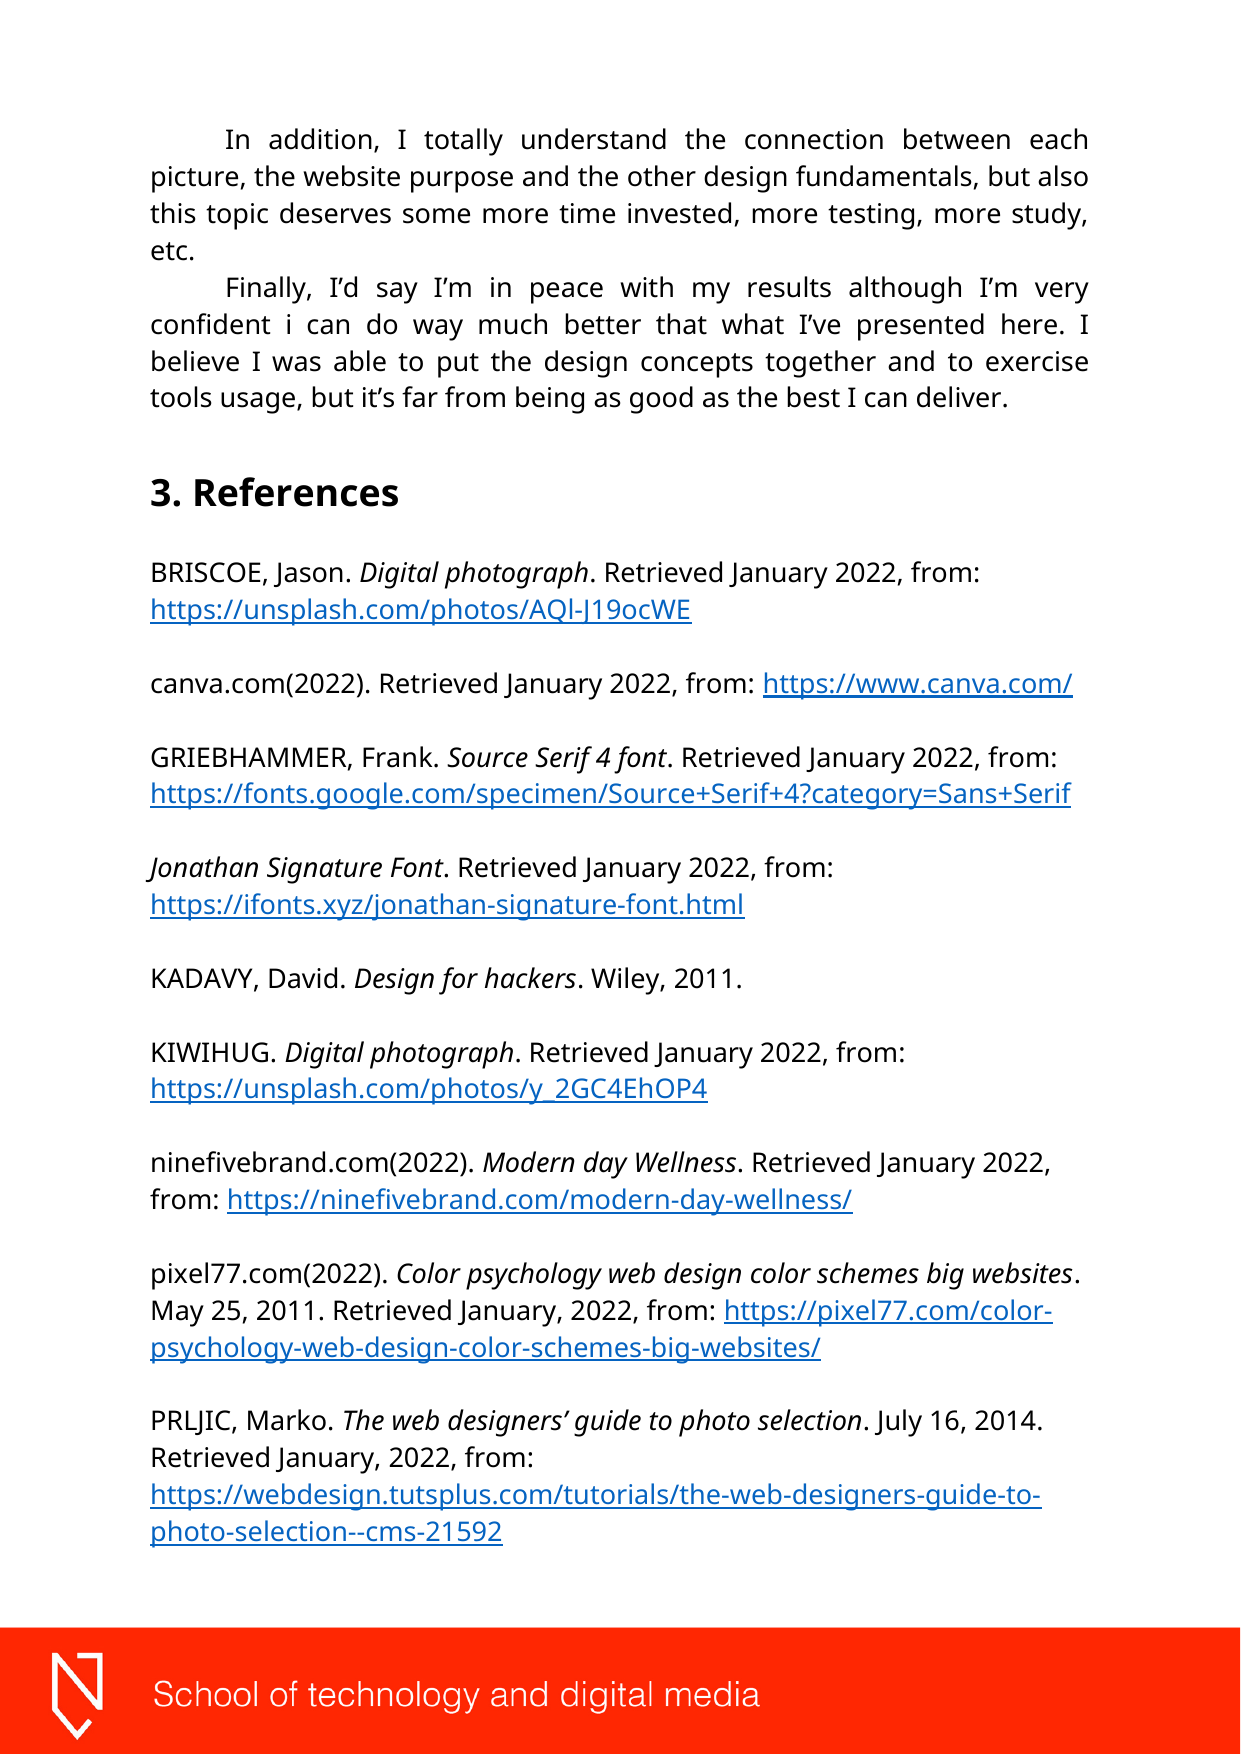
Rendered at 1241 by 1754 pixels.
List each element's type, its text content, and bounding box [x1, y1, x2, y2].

text canva.com(2022). Retrieved January 2022, from: https://www.canva.com/ [150, 664, 1090, 701]
text GRIEBHAMMER, Frank. Source Serif 4 font. Retrieved January 2022, from: https://fonts.google.com/specimen/Source+Serif+4?category=Sans+Serif [150, 738, 1090, 812]
text KADAVY, David. Design for hackers. Wiley, 2011. [150, 959, 1090, 996]
picture [0, 1618, 1241, 1754]
text Jonathan Signature Font. Retrieved January 2022, from: https://ifonts.xyz/jonathan-signature-font.html [150, 849, 1090, 922]
text Finally, I’d say I’m in peace with my results although I’m very confident i can do way much better that what I’ve presented here. I believe I was able to put the design concepts together and to exercise tools usage, but it’s far from being as good as the best I can deliver. [150, 268, 1090, 416]
subtitle 3. References [150, 466, 1090, 517]
text In addition, I totally understand the connection between each picture, the website purpose and the other design fundamentals, but also this topic deserves some more time invested, more testing, more study, etc. [150, 121, 1090, 268]
text BRISCOE, Jason. Digital photograph. Retrieved January 2022, from: https://unsplash.com/photos/AQl-J19ocWE [150, 554, 1090, 627]
text pixel77.com(2022). Color psychology web design color schemes big websites. May 25, 2011. Retrieved January, 2022, from: https://pixel77.com/color-psychology-web-design-color-schemes-big-websites/ [150, 1254, 1090, 1365]
text ninefivebrand.com(2022). Modern day Wellness. Retrieved January 2022, from: https://ninefivebrand.com/modern-day-wellness/ [150, 1144, 1090, 1217]
text PRLJIC, Marko. The web designers’ guide to photo selection. July 16, 2014. Retrieved January, 2022, from: https://webdesign.tutsplus.com/tutorials/the-web-designers-guide-to-photo-selection--cms-21592 [150, 1402, 1090, 1549]
text KIWIHUG. Digital photograph. Retrieved January 2022, from: https://unsplash.com/photos/y_2GC4EhOP4 [150, 1033, 1090, 1107]
